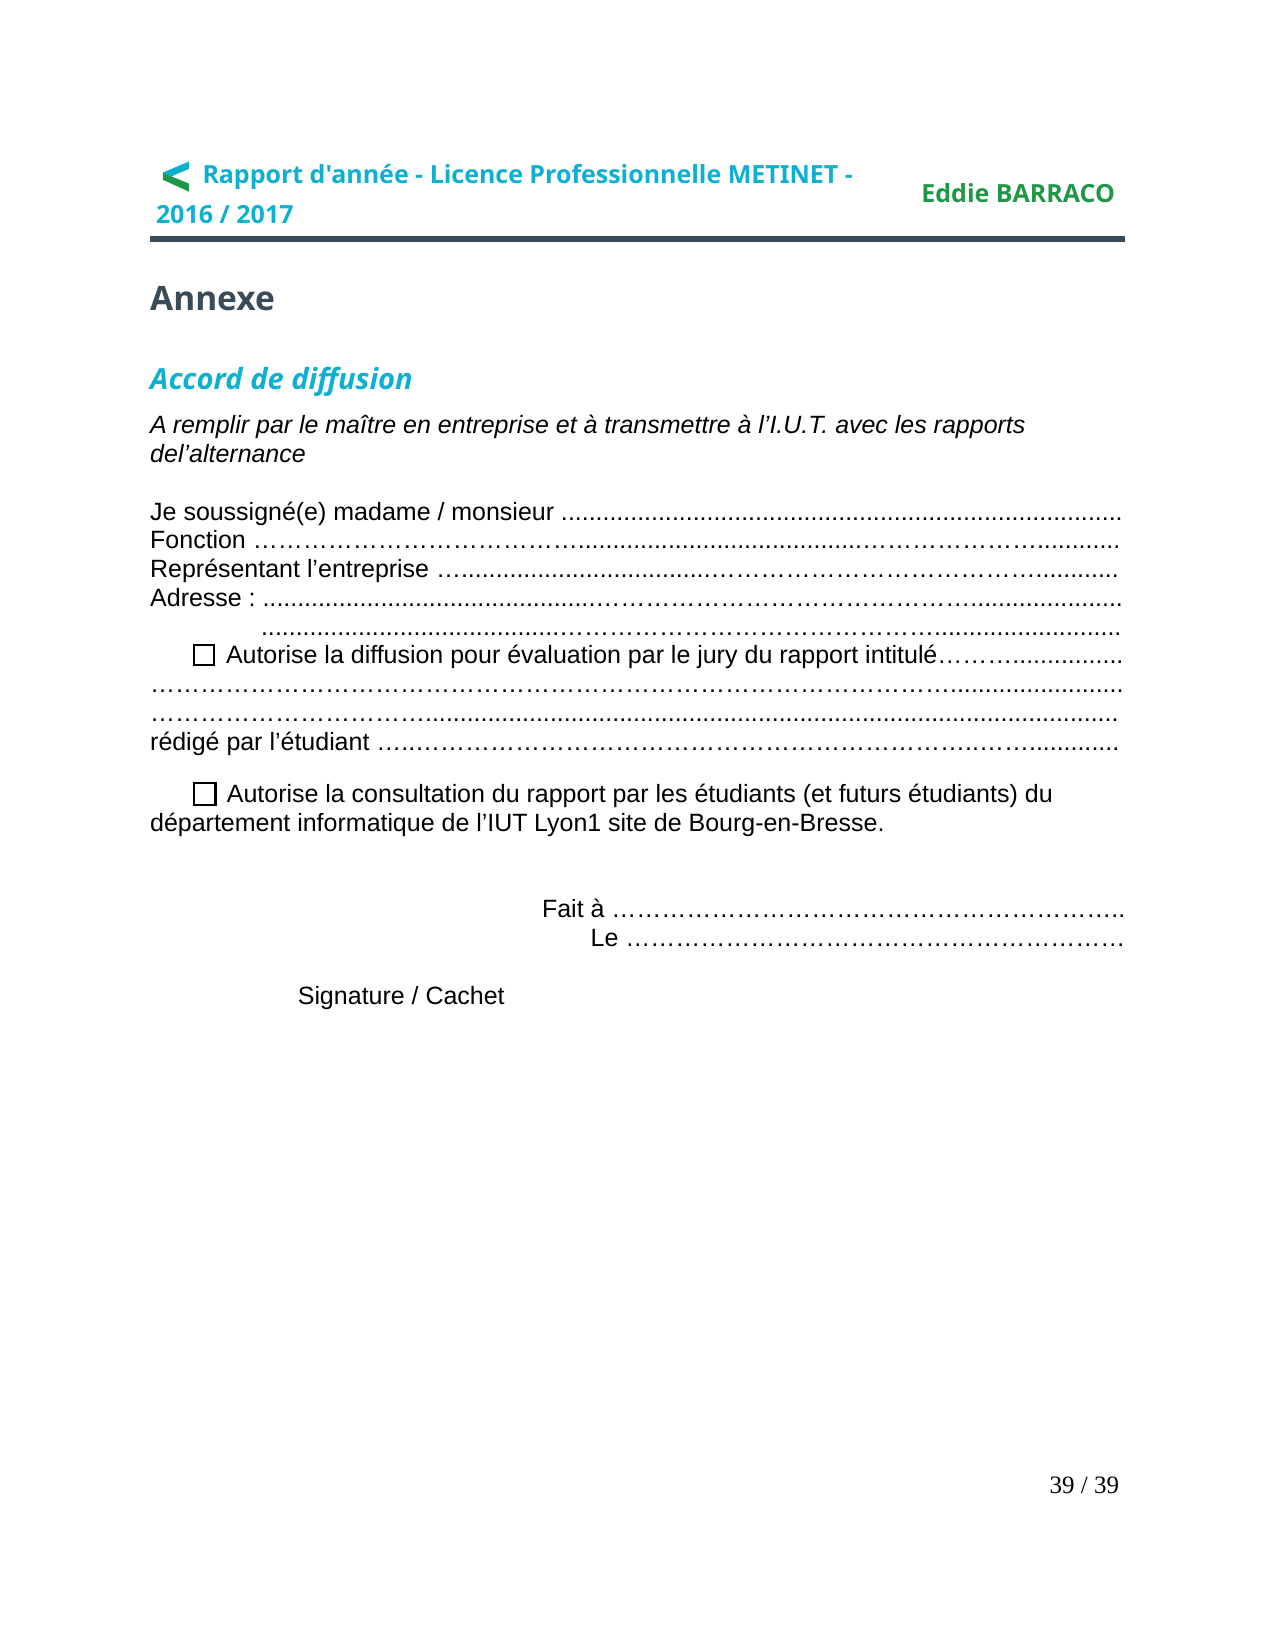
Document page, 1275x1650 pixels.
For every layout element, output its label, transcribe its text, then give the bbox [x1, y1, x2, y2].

text Adresse : ................................................………………………………………...................... [150, 583, 1125, 612]
text Autorise la consultation du rapport par les étudiants (et futurs étudiants) du département informatique de l’IUT Lyon1 site de Bourg-en-Bresse. [150, 779, 1125, 837]
subtitle Annexe [150, 275, 1125, 321]
text A remplir par le maître en entreprise et à transmettre à l’I.U.T. avec les rapports del’alternance [150, 410, 1125, 468]
text Le …………………………………………………… [150, 923, 1125, 952]
text Autorise la diffusion pour évaluation par le jury du rapport intitulé………................ …………………………………………………………………………………….........................…………………………….................................................................................................... [150, 640, 1125, 727]
text rédigé par l’étudiant …..…………………………………………………………..……............. [150, 727, 1125, 755]
text Signature / Cachet [150, 981, 1125, 1009]
text Je soussigné(e) madame / monsieur ................................................................................. [150, 497, 1125, 525]
text Représentant l’entreprise …....................................…………………………………............ [150, 554, 1125, 583]
text Fait à …………………………………………………….. [150, 894, 1125, 923]
subtitle Accord de diffusion [150, 358, 1125, 398]
text ...........................................………………………………………........................... [150, 612, 1125, 640]
text Fonction ………………………………….........................................…………………............ [150, 525, 1125, 554]
